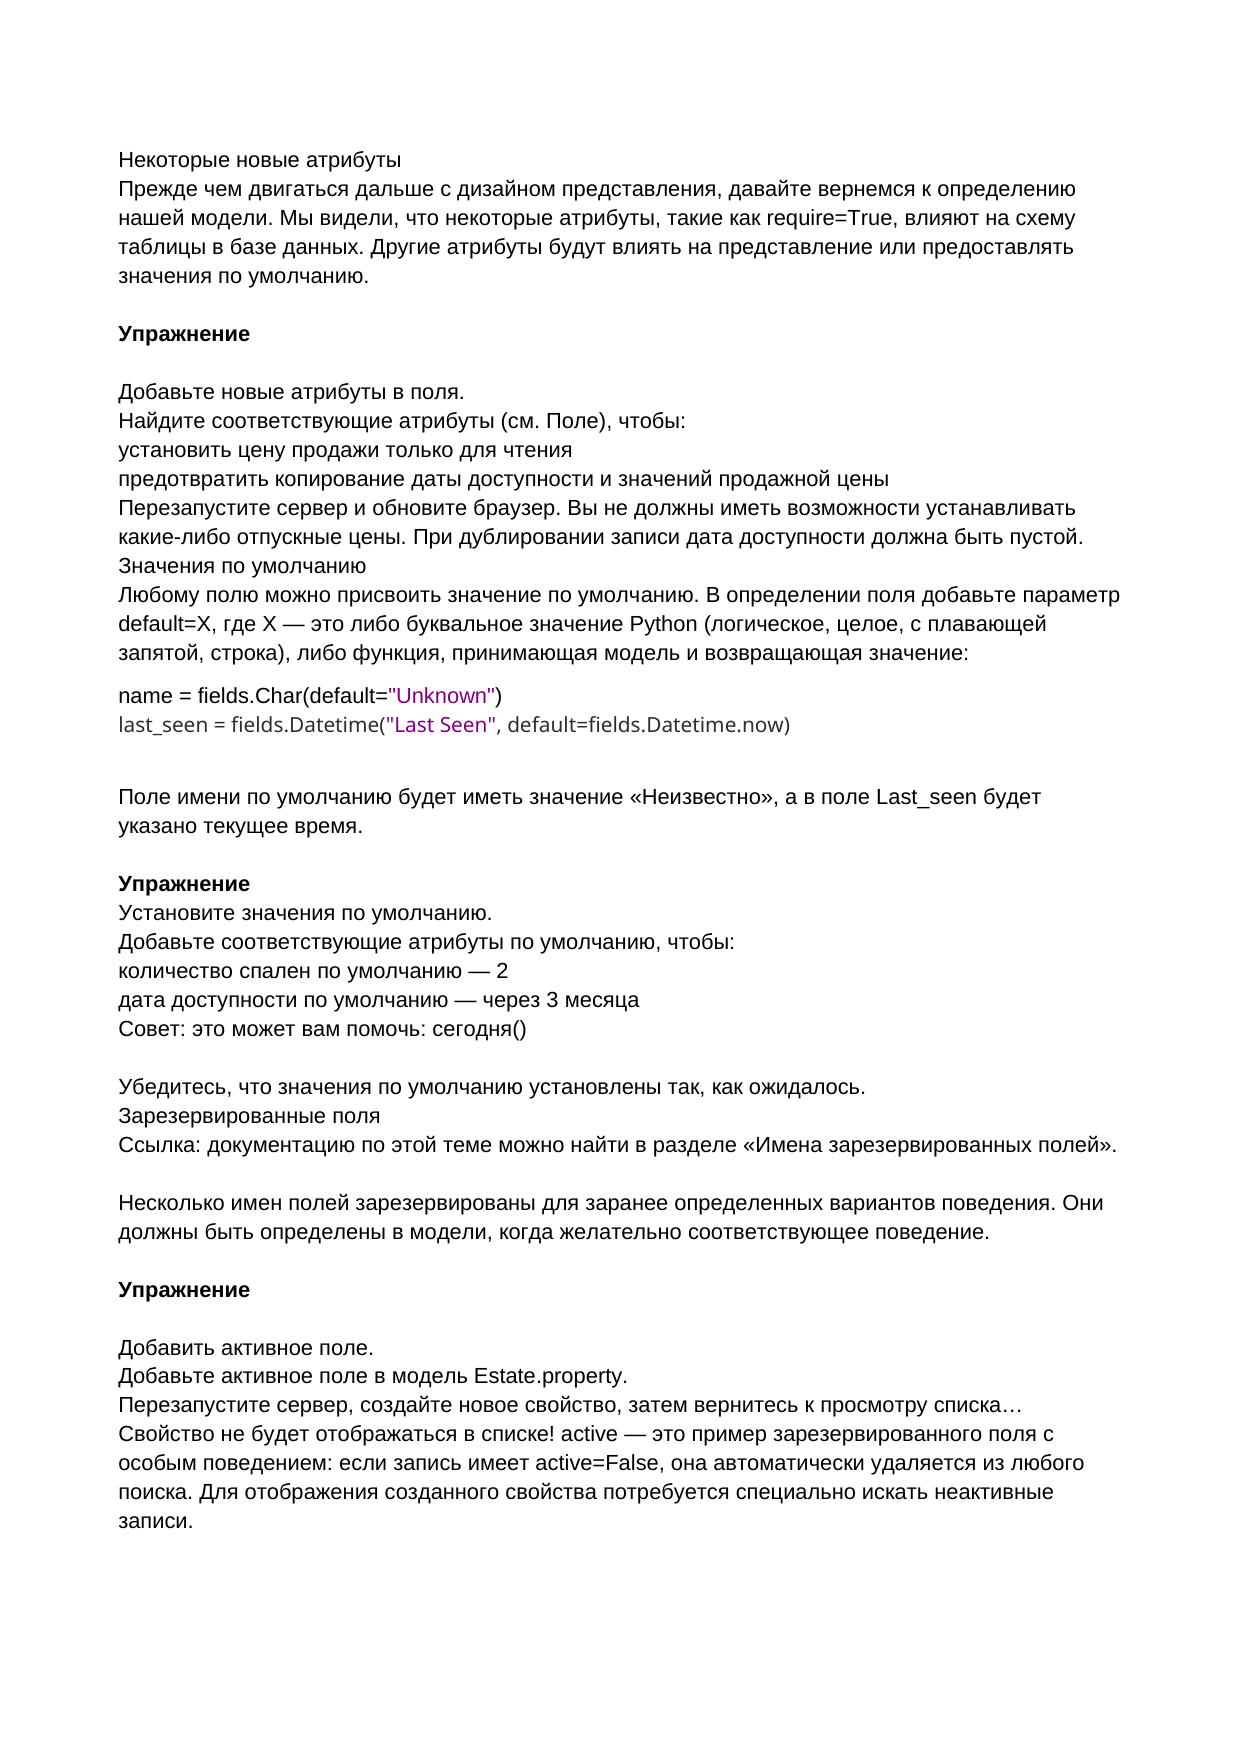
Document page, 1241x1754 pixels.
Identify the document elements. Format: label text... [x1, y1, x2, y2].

text Некоторые новые атрибуты Прежде чем двигаться дальше с дизайном представления, давайте вернемся к определению нашей модели. Мы видели, что некоторые атрибуты, такие как require=True, влияют на схему таблицы в базе данных. Другие атрибуты будут влиять на представление или предоставлять значения по умолчанию. Упражнение Добавьте новые атрибуты в поля. Найдите соответствующие атрибуты (см. Поле), чтобы: установить цену продажи только для чтения предотвратить копирование даты доступности и значений продажной цены Перезапустите сервер и обновите браузер. Вы не должны иметь возможности устанавливать какие-либо отпускные цены. При дублировании записи дата доступности должна быть пустой. Значения по умолчанию Любому полю можно присвоить значение по умолчанию. В определении поля добавьте параметр default=X, где X — это либо буквальное значение Python (логическое, целое, с плавающей запятой, строка), либо функция, принимающая модель и возвращающая значение: [118, 118, 1122, 664]
text last_seen = fields.Datetime("Last Seen", default=fields.Datetime.now) [118, 710, 1122, 738]
text Поле имени по умолчанию будет иметь значение «Неизвестно», а в поле Last_seen будет указано текущее время. Упражнение Установите значения по умолчанию. Добавьте соответствующие атрибуты по умолчанию, чтобы: количество спален по умолчанию — 2 дата доступности по умолчанию — через 3 месяца Совет: это может вам помочь: сегодня() Убедитесь, что значения по умолчанию установлены так, как ожидалось. Зарезервированные поля Ссылка: документацию по этой теме можно найти в разделе «Имена зарезервированных полей». Несколько имен полей зарезервированы для заранее определенных вариантов поведения. Они должны быть определены в модели, когда желательно соответствующее поведение. Упражнение Добавить активное поле. Добавьте активное поле в модель Estate.property. Перезапустите сервер, создайте новое свойство, затем вернитесь к просмотру списка… Свойство не будет отображаться в списке! active — это пример зарезервированного поля с особым поведением: если запись имеет active=False, она автоматически удаляется из любого поиска. Для отображения созданного свойства потребуется специально искать неактивные записи. [118, 784, 1122, 1533]
text name = fields.Char(default="Unknown") [118, 683, 1122, 708]
